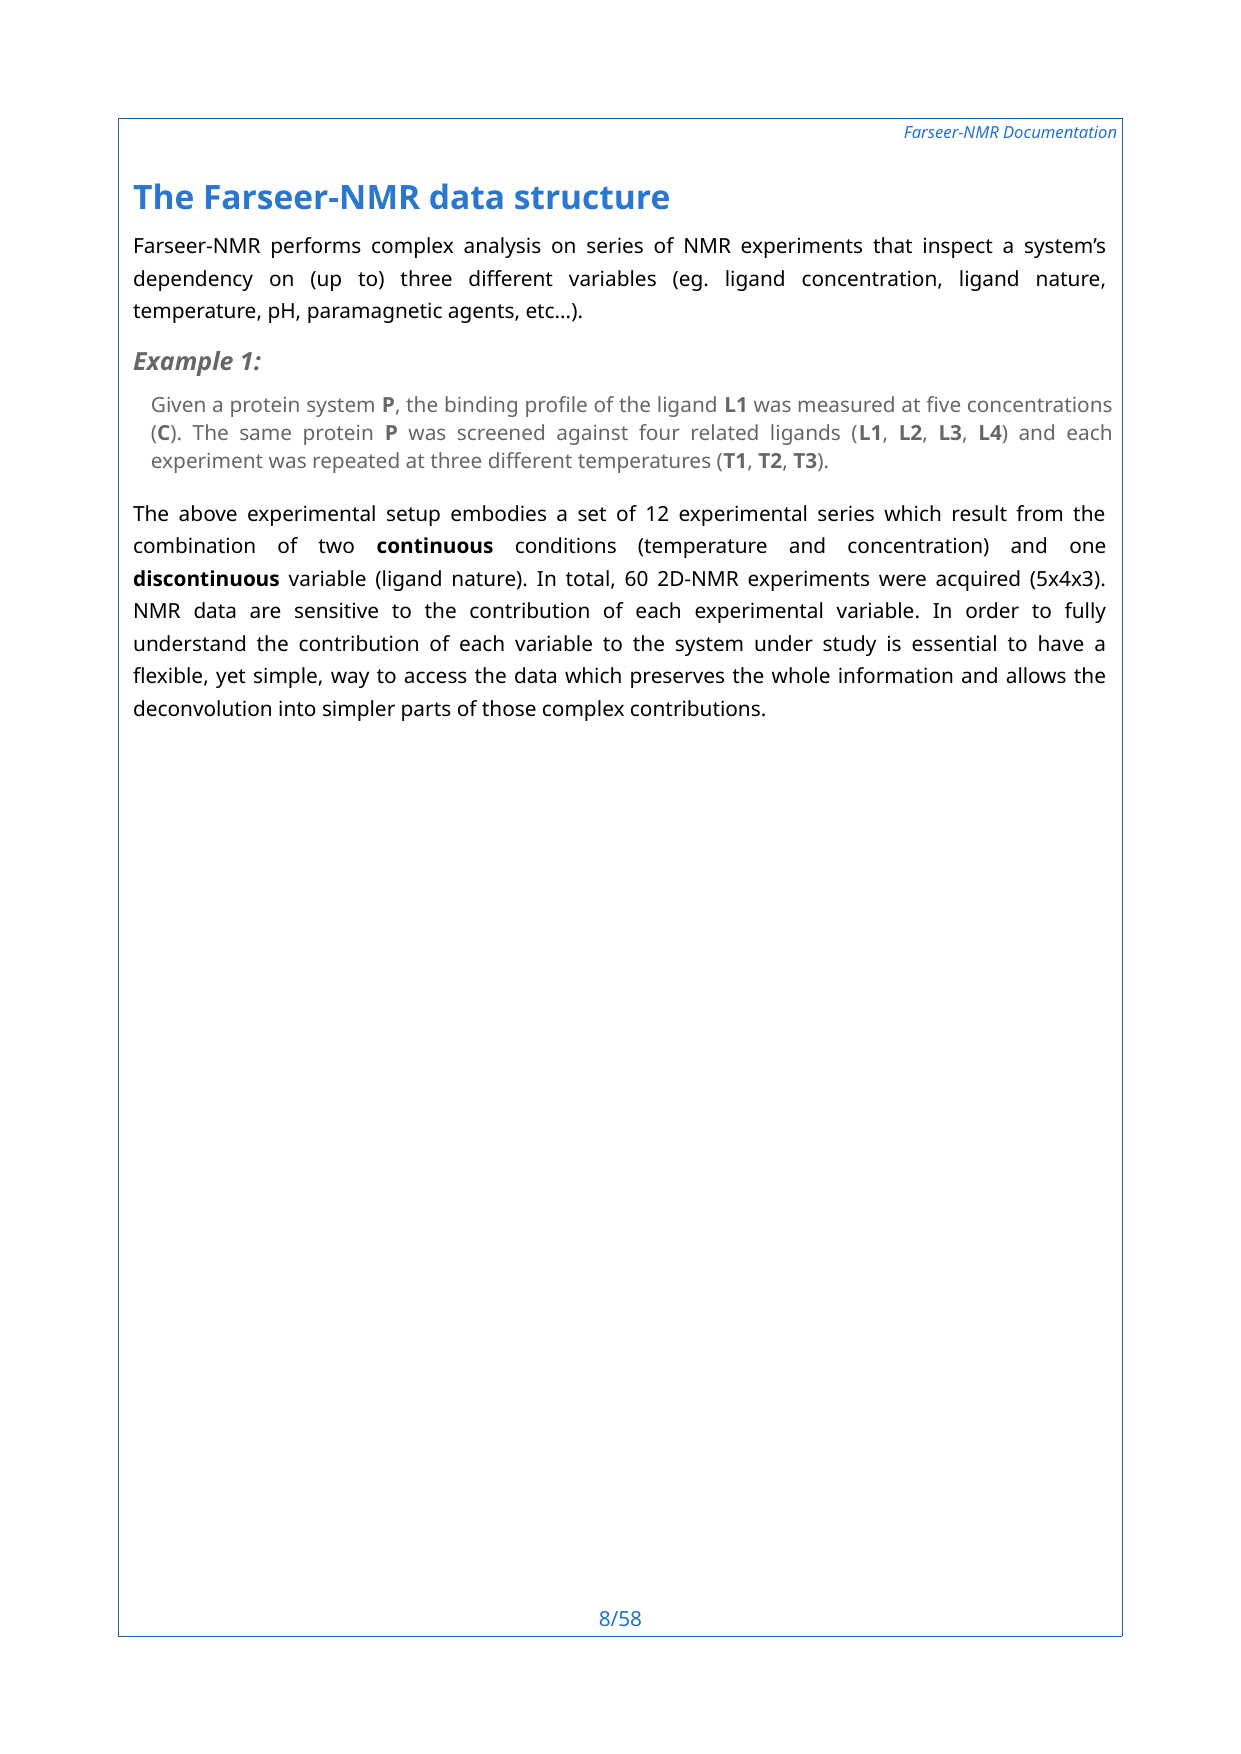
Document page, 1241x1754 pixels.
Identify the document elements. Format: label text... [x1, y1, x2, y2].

text Given a protein system P, the binding profile of the ligand L1 was measured at five concentrations (C). The same protein P was screened against four related ligands (L1, L2, L3, L4) and each experiment was repeated at three different temperatures (T1, T2, T3). [151, 390, 1113, 475]
text Farseer-NMR performs complex analysis on series of NMR experiments that inspect a system’s dependency on (up to) three different variables (eg. ligand concentration, ligand nature, temperature, pH, paramagnetic agents, etc…). [133, 231, 1107, 325]
subtitle The Farseer-NMR data structure [133, 173, 1119, 219]
subtitle Example 1: [133, 344, 1107, 378]
text The above experimental setup embodies a set of 12 experimental series which result from the combination of two continuous conditions (temperature and concentration) and one discontinuous variable (ligand nature). In total, 60 2D-NMR experiments were acquired (5x4x3). NMR data are sensitive to the contribution of each experimental variable. In order to fully understand the contribution of each variable to the system under study is essential to have a flexible, yet simple, way to access the data which preserves the whole information and allows the deconvolution into simpler parts of those complex contributions. [133, 499, 1107, 723]
